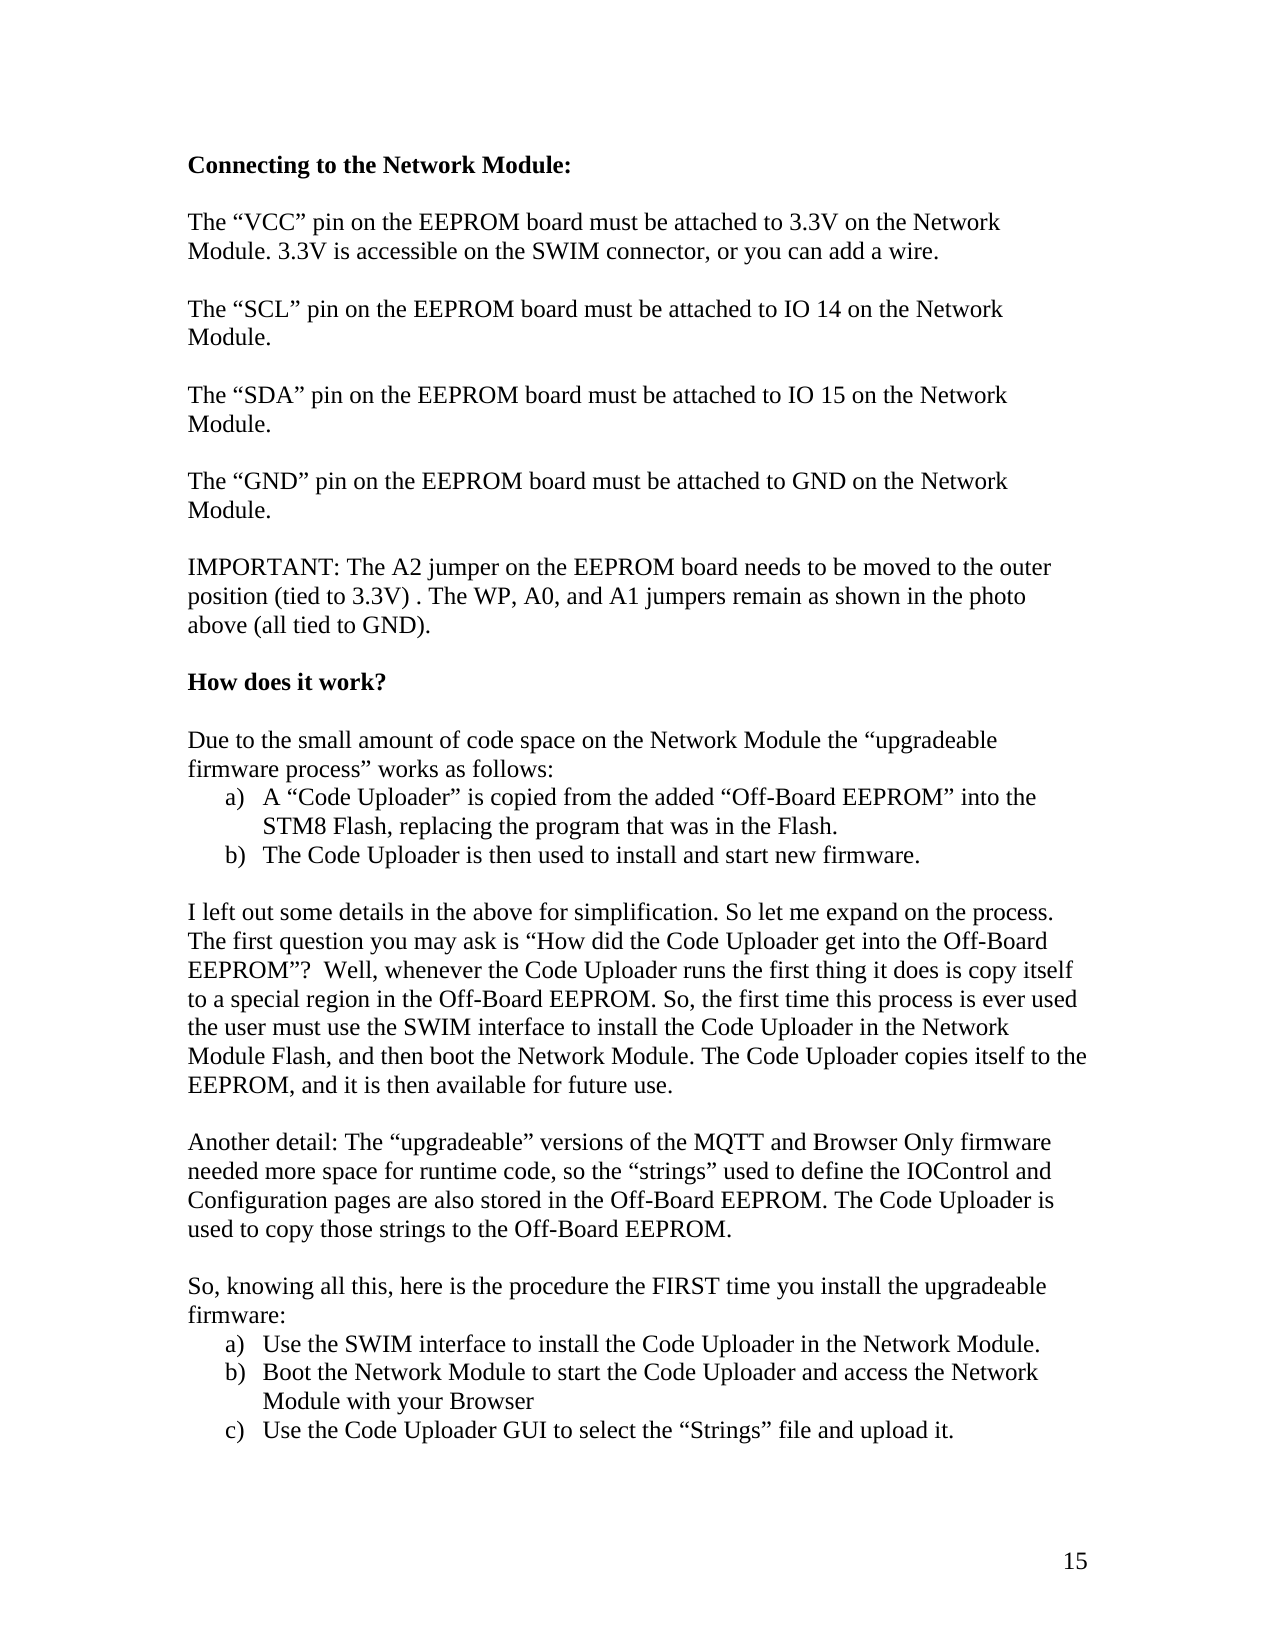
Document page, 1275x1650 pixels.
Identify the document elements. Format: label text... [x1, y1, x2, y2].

text How does it work? [187, 667, 1087, 696]
list A “Code Uploader” is copied from the added “Off-Board EEPROM” into the STM8 Flash, replacing the program that was in the Flash. [225, 782, 1087, 840]
text Due to the small amount of code space on the Network Module the “upgradeable firmware process” works as follows: [187, 725, 1087, 782]
text IMPORTANT: The A2 jumper on the EEPROM board needs to be moved to the outer position (tied to 3.3V) . The WP, A0, and A1 jumpers remain as shown in the photo above (all tied to GND). [187, 552, 1087, 639]
text So, knowing all this, here is the procedure the FIRST time you install the upgradeable firmware: [187, 1271, 1087, 1329]
text I left out some details in the above for simplification. So let me expand on the process. The first question you may ask is “How did the Code Uploader get into the Off-Board EEPROM”? Well, whenever the Code Uploader runs the first thing it does is copy itself to a special region in the Off-Board EEPROM. So, the first time this process is ever used the user must use the SWIM interface to install the Code Uploader in the Network Module Flash, and then boot the Network Module. The Code Uploader copies itself to the EEPROM, and it is then available for future use. [187, 897, 1087, 1099]
list Boot the Network Module to start the Code Uploader and access the Network Module with your Browser [225, 1357, 1087, 1415]
list Use the Code Uploader GUI to select the “Strings” file and upload it. [225, 1415, 1087, 1444]
text The “VCC” pin on the EEPROM board must be attached to 3.3V on the Network Module. 3.3V is accessible on the SWIM connector, or you can add a wire. [187, 207, 1087, 265]
list Use the SWIM interface to install the Code Uploader in the Network Module. [225, 1329, 1087, 1357]
text The “SCL” pin on the EEPROM board must be attached to IO 14 on the Network Module. [187, 294, 1087, 351]
text The “GND” pin on the EEPROM board must be attached to GND on the Network Module. [187, 466, 1087, 524]
text The “SDA” pin on the EEPROM board must be attached to IO 15 on the Network Module. [187, 380, 1087, 437]
list The Code Uploader is then used to install and start new firmware. [225, 840, 1087, 869]
text Connecting to the Network Module: [187, 150, 1087, 179]
text Another detail: The “upgradeable” versions of the MQTT and Browser Only firmware needed more space for runtime code, so the “strings” used to define the IOControl and Configuration pages are also stored in the Off-Board EEPROM. The Code Uploader is used to copy those strings to the Off-Board EEPROM. [187, 1127, 1087, 1242]
